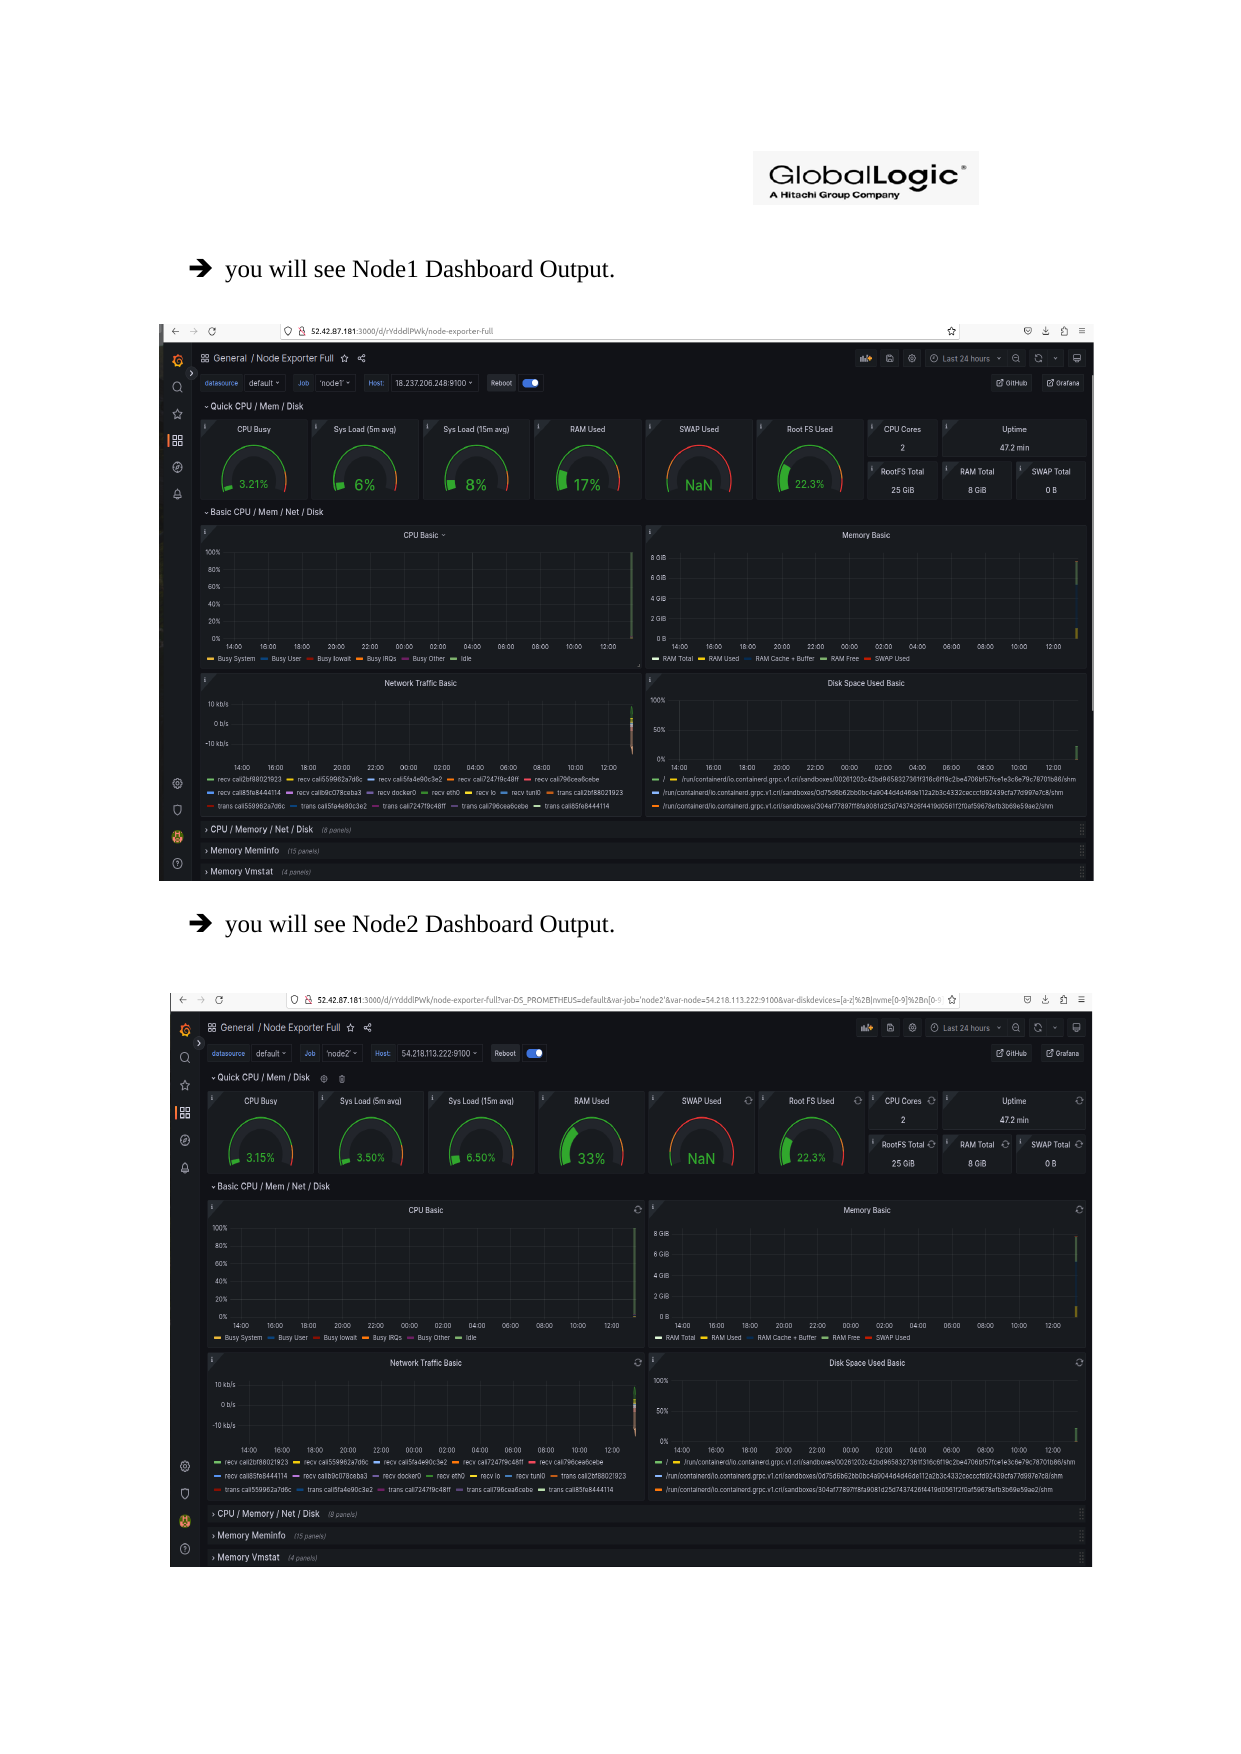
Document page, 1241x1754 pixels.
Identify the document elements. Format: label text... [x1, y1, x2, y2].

list you will see Node2 Dashboard Output. [187, 909, 1090, 938]
list you will see Node1 Dashboard Output. [187, 254, 1090, 283]
picture [751, 150, 980, 206]
picture [159, 324, 1094, 881]
picture [170, 993, 1093, 1567]
